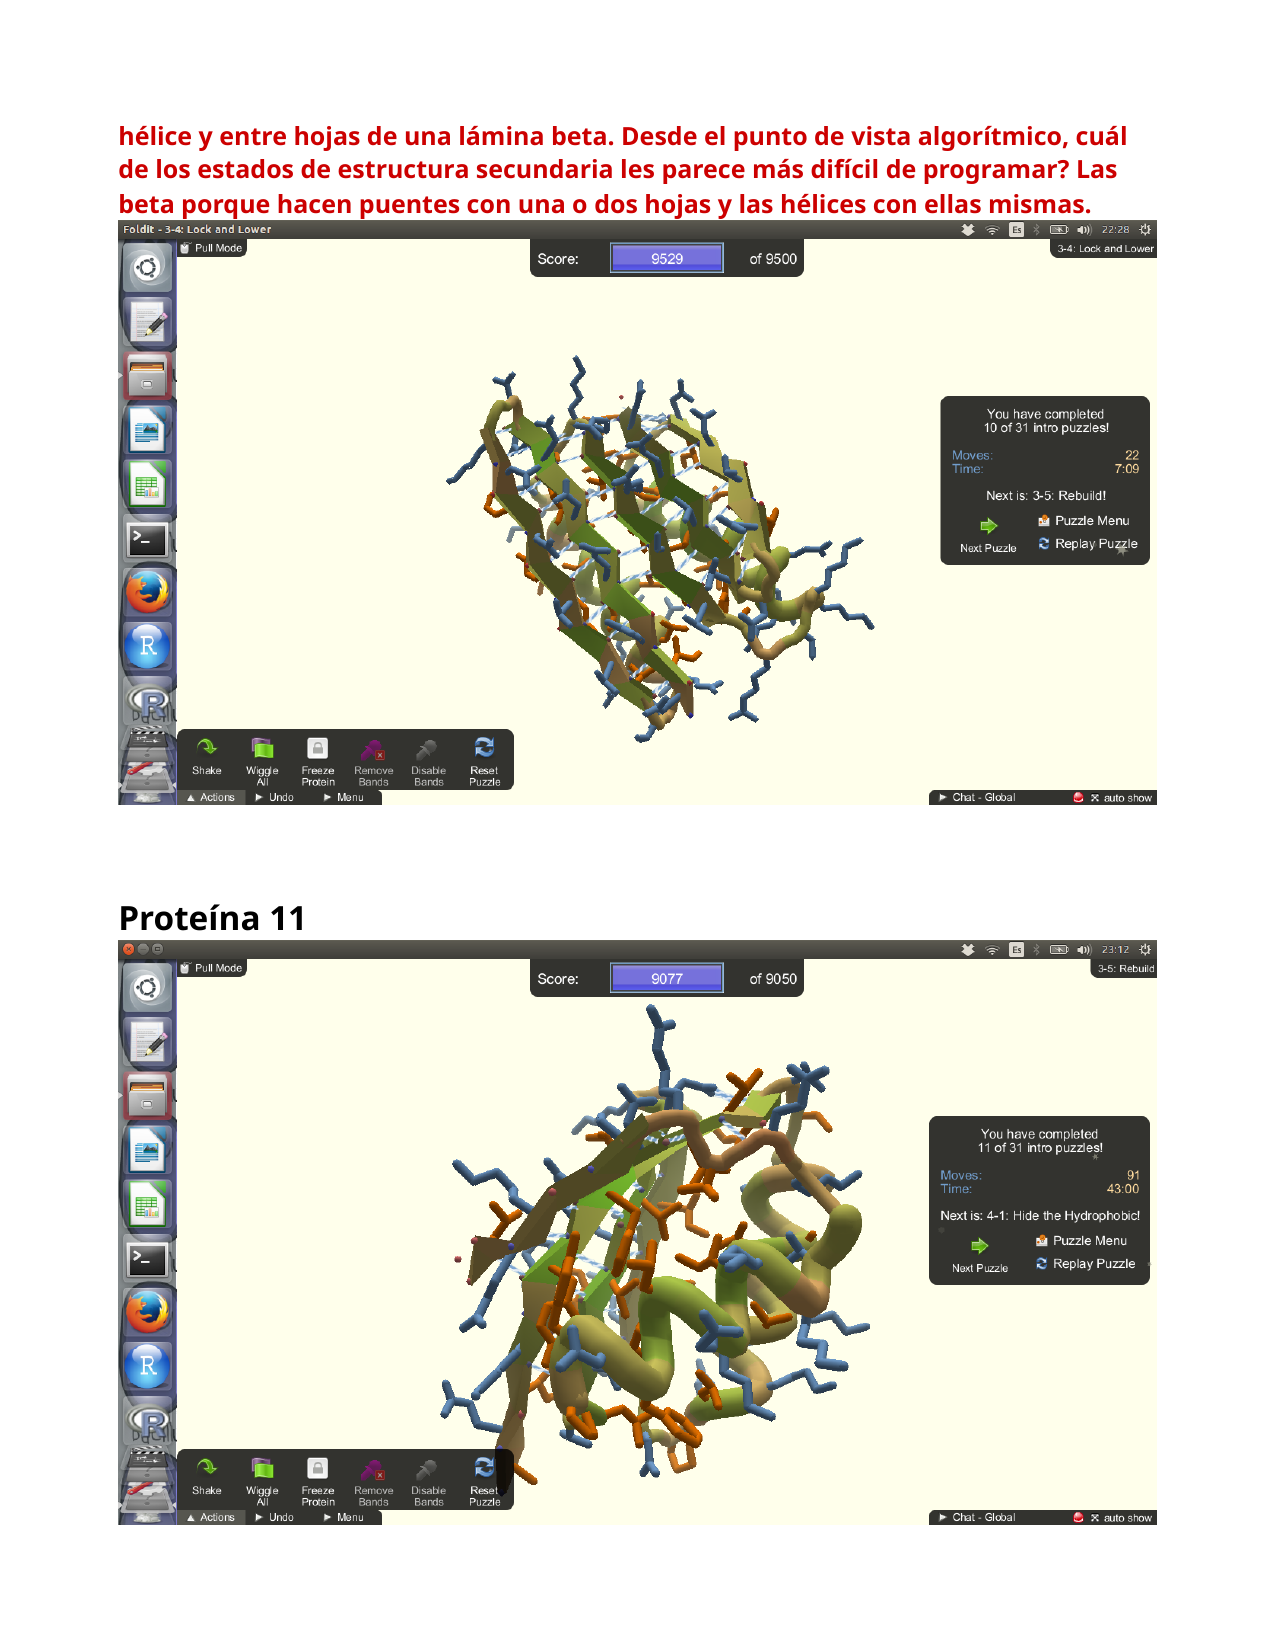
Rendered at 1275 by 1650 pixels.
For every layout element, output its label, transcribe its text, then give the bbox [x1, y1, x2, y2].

picture [118, 220, 1157, 805]
text Proteína 11 [118, 895, 1157, 940]
picture [118, 940, 1157, 1525]
text hélice y entre hojas de una lámina beta. Desde el punto de vista algorítmico, cuál de los estados de estructura secundaria les parece más difícil de programar? Las beta porque hacen puentes con una o dos hojas y las hélices con ellas mismas. [118, 118, 1157, 220]
